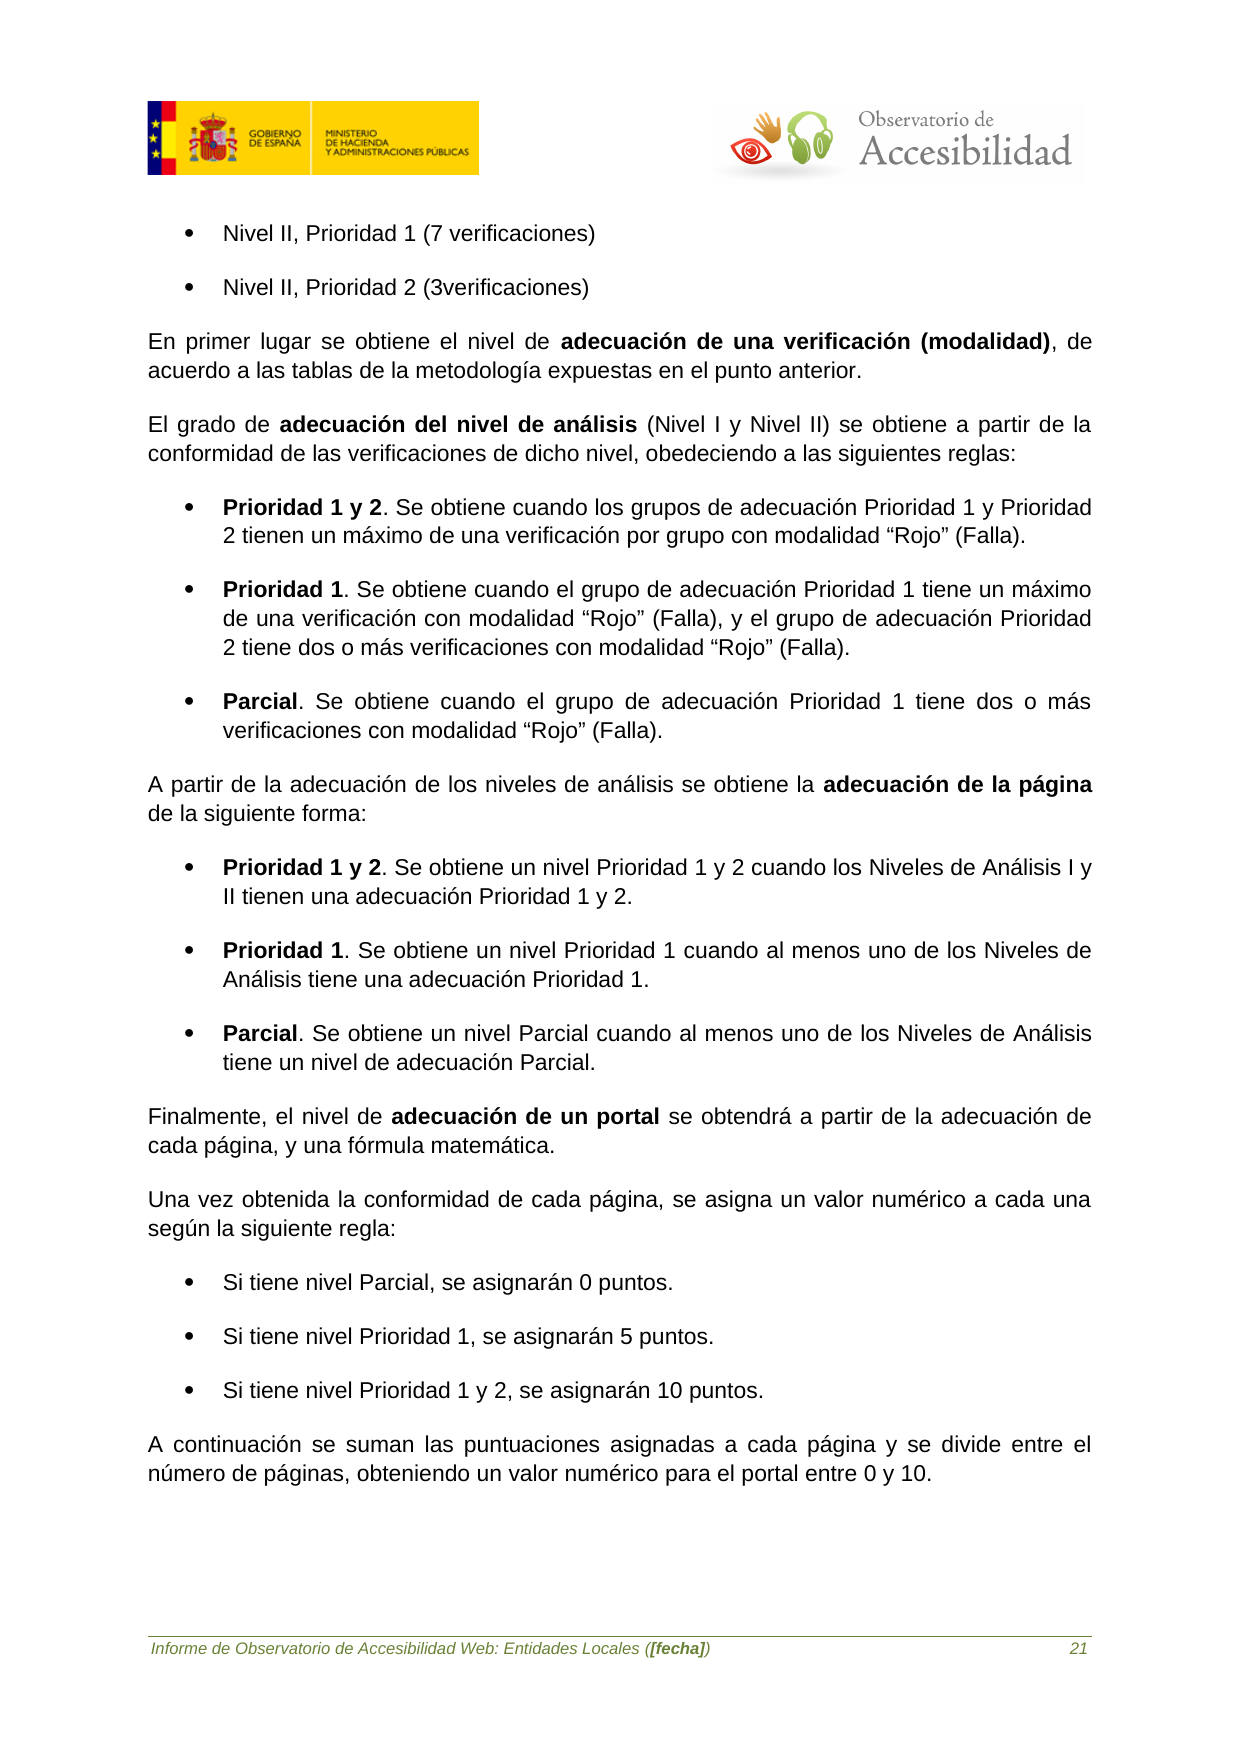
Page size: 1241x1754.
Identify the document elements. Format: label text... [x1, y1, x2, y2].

list Nivel II, Prioridad 1 (7 verificaciones) [185, 220, 1092, 246]
list Si tiene nivel Parcial, se asignarán 0 puntos. [185, 1269, 1092, 1295]
text El grado de adecuación del nivel de análisis (Nivel I y Nivel II) se obtiene a partir de la conformidad de las verificaciones de dicho nivel, obedeciendo a las siguientes reglas: [148, 411, 1092, 466]
text En primer lugar se obtiene el nivel de adecuación de una verificación (modalidad), de acuerdo a las tablas de la metodología expuestas en el punto anterior. [148, 328, 1092, 383]
picture [147, 101, 479, 175]
list Prioridad 1 y 2. Se obtiene cuando los grupos de adecuación Prioridad 1 y Prioridad 2 tienen un máximo de una verificación por grupo con modalidad “Rojo” (Falla). [185, 493, 1092, 549]
text Finalmente, el nivel de adecuación de un portal se obtendrá a partir de la adecuación de cada página, y una fórmula matemática. [148, 1103, 1092, 1158]
text A partir de la adecuación de los niveles de análisis se obtiene la adecuación de la página de la siguiente forma: [148, 771, 1092, 826]
list Prioridad 1 y 2. Se obtiene un nivel Prioridad 1 y 2 cuando los Niveles de Análisis I y II tienen una adecuación Prioridad 1 y 2. [185, 854, 1092, 909]
text A continuación se suman las puntuaciones asignadas a cada página y se divide entre el número de páginas, obteniendo un valor numérico para el portal entre 0 y 10. [148, 1431, 1092, 1486]
picture [710, 102, 1086, 185]
list Si tiene nivel Prioridad 1, se asignarán 5 puntos. [185, 1323, 1092, 1349]
list Parcial. Se obtiene un nivel Parcial cuando al menos uno de los Niveles de Análisis tiene un nivel de adecuación Parcial. [185, 1020, 1092, 1075]
text Una vez obtenida la conformidad de cada página, se asigna un valor numérico a cada una según la siguiente regla: [148, 1186, 1092, 1241]
list Prioridad 1. Se obtiene un nivel Prioridad 1 cuando al menos uno de los Niveles de Análisis tiene una adecuación Prioridad 1. [185, 937, 1092, 992]
list Nivel II, Prioridad 2 (3verificaciones) [185, 274, 1092, 300]
list Si tiene nivel Prioridad 1 y 2, se asignarán 10 puntos. [185, 1377, 1092, 1403]
list Parcial. Se obtiene cuando el grupo de adecuación Prioridad 1 tiene dos o más verificaciones con modalidad “Rojo” (Falla). [185, 688, 1092, 743]
list Prioridad 1. Se obtiene cuando el grupo de adecuación Prioridad 1 tiene un máximo de una verificación con modalidad “Rojo” (Falla), y el grupo de adecuación Prioridad 2 tiene dos o más verificaciones con modalidad “Rojo” (Falla). [185, 576, 1092, 661]
